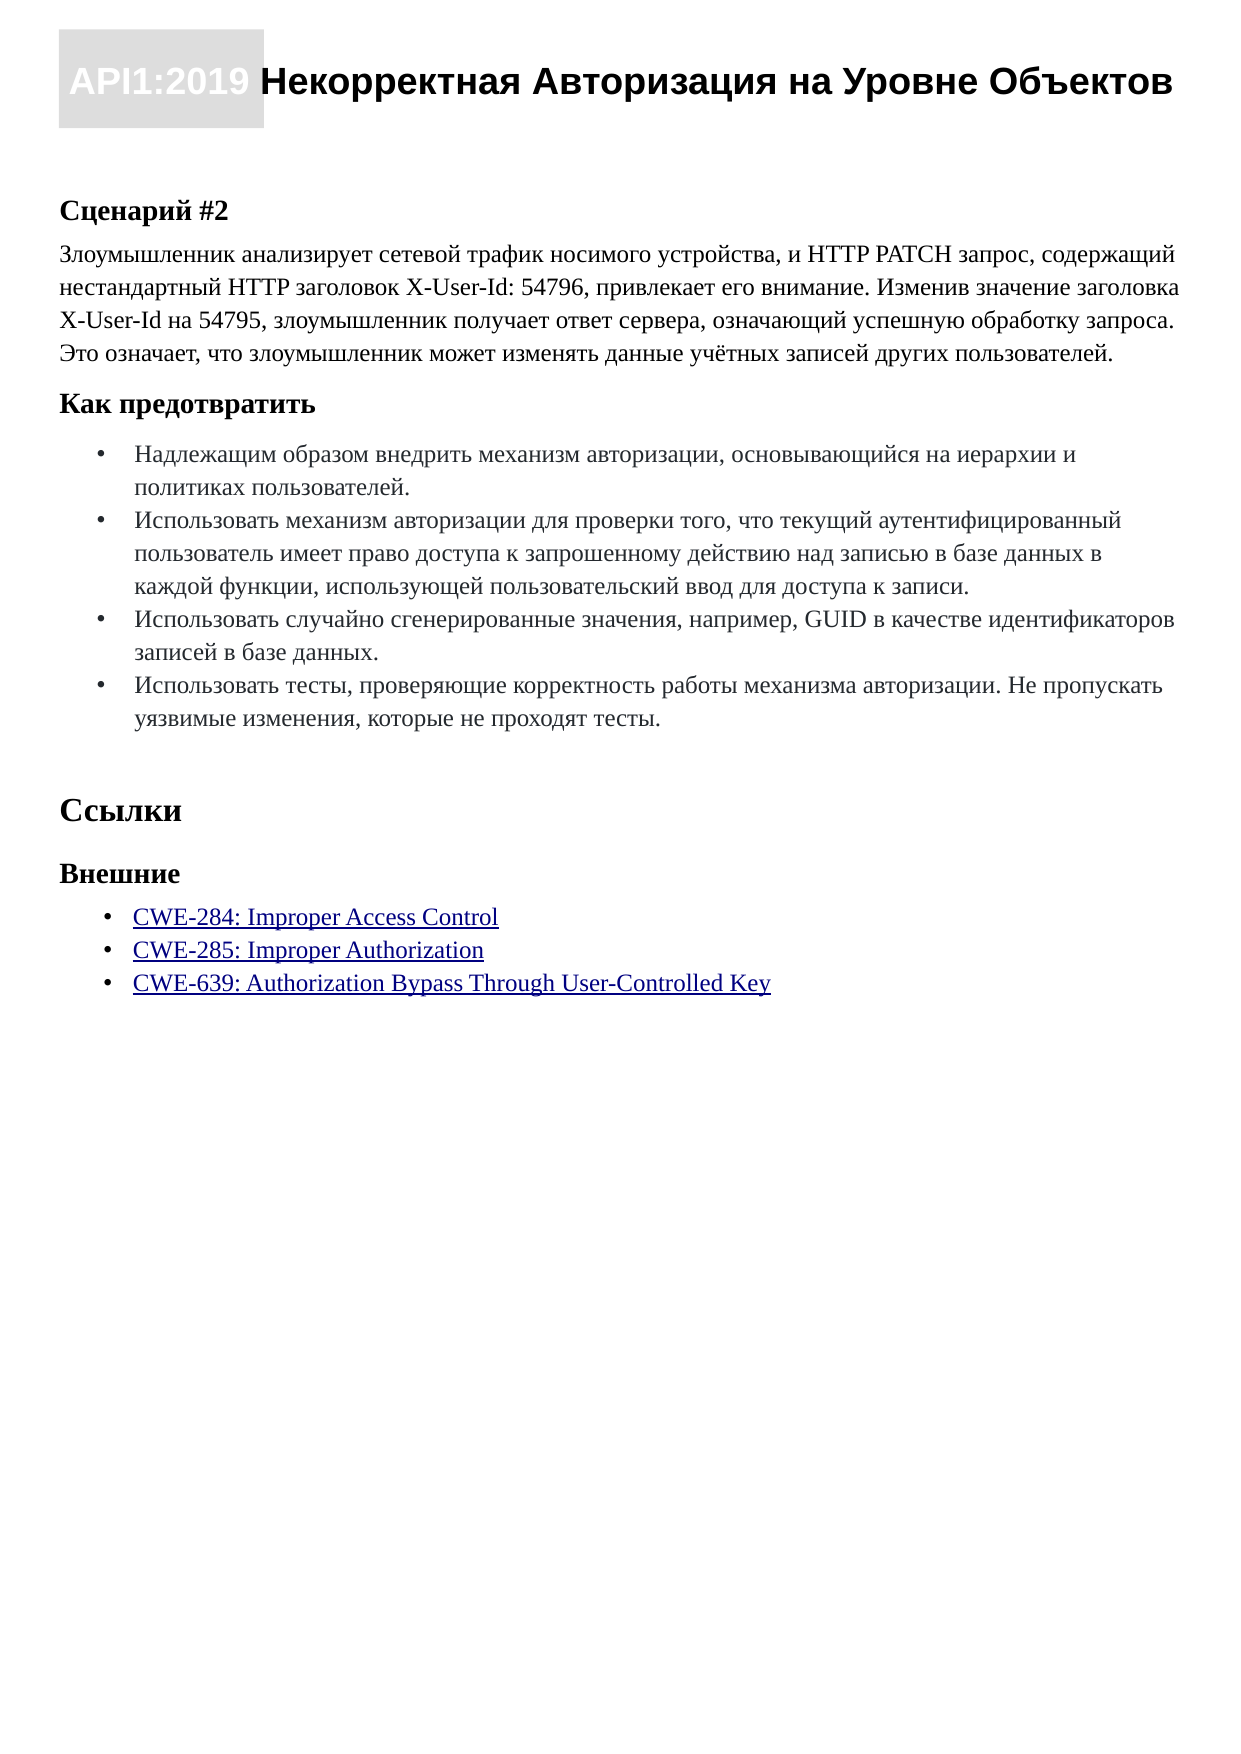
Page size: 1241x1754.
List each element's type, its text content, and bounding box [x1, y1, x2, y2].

list Надлежащим образом внедрить механизм авторизации, основывающийся на иерархии и политиках пользователей. [97, 439, 1181, 501]
subtitle Ссылки [59, 790, 1181, 829]
list Использовать тесты, проверяющие корректность работы механизма авторизации. Не пропускать уязвимые изменения, которые не проходят тесты. [97, 670, 1181, 732]
list CWE-639: Authorization Bypass Through User-Controlled Key [103, 968, 1181, 997]
subtitle Сценарий #2 [59, 193, 1181, 227]
subtitle Внешние [59, 856, 1181, 890]
list Использовать случайно сгенерированные значения, например, GUID в качестве идентификаторов записей в базе данных. [97, 604, 1181, 666]
text Злоумышленник анализирует сетевой трафик носимого устройства, и HTTP PATCH запрос, содержащий нестандартный HTTP заголовок X-User-Id: 54796, привлекает его внимание. Изменив значение заголовка X-User-Id на 54795, злоумышленник получает ответ сервера, означающий успешную обработку запроса. Это означает, что злоумышленник может изменять данные учётных записей других пользователей. [59, 239, 1181, 367]
list Использовать механизм авторизации для проверки того, что текущий аутентифицированный пользователь имеет право доступа к запрошенному действию над записью в базе данных в каждой функции, использующей пользовательский ввод для доступа к записи. [97, 505, 1181, 600]
list CWE-284: Improper Access Control [103, 902, 1181, 931]
text Как предотвратить [59, 386, 1181, 420]
list CWE-285: Improper Authorization [103, 935, 1181, 964]
